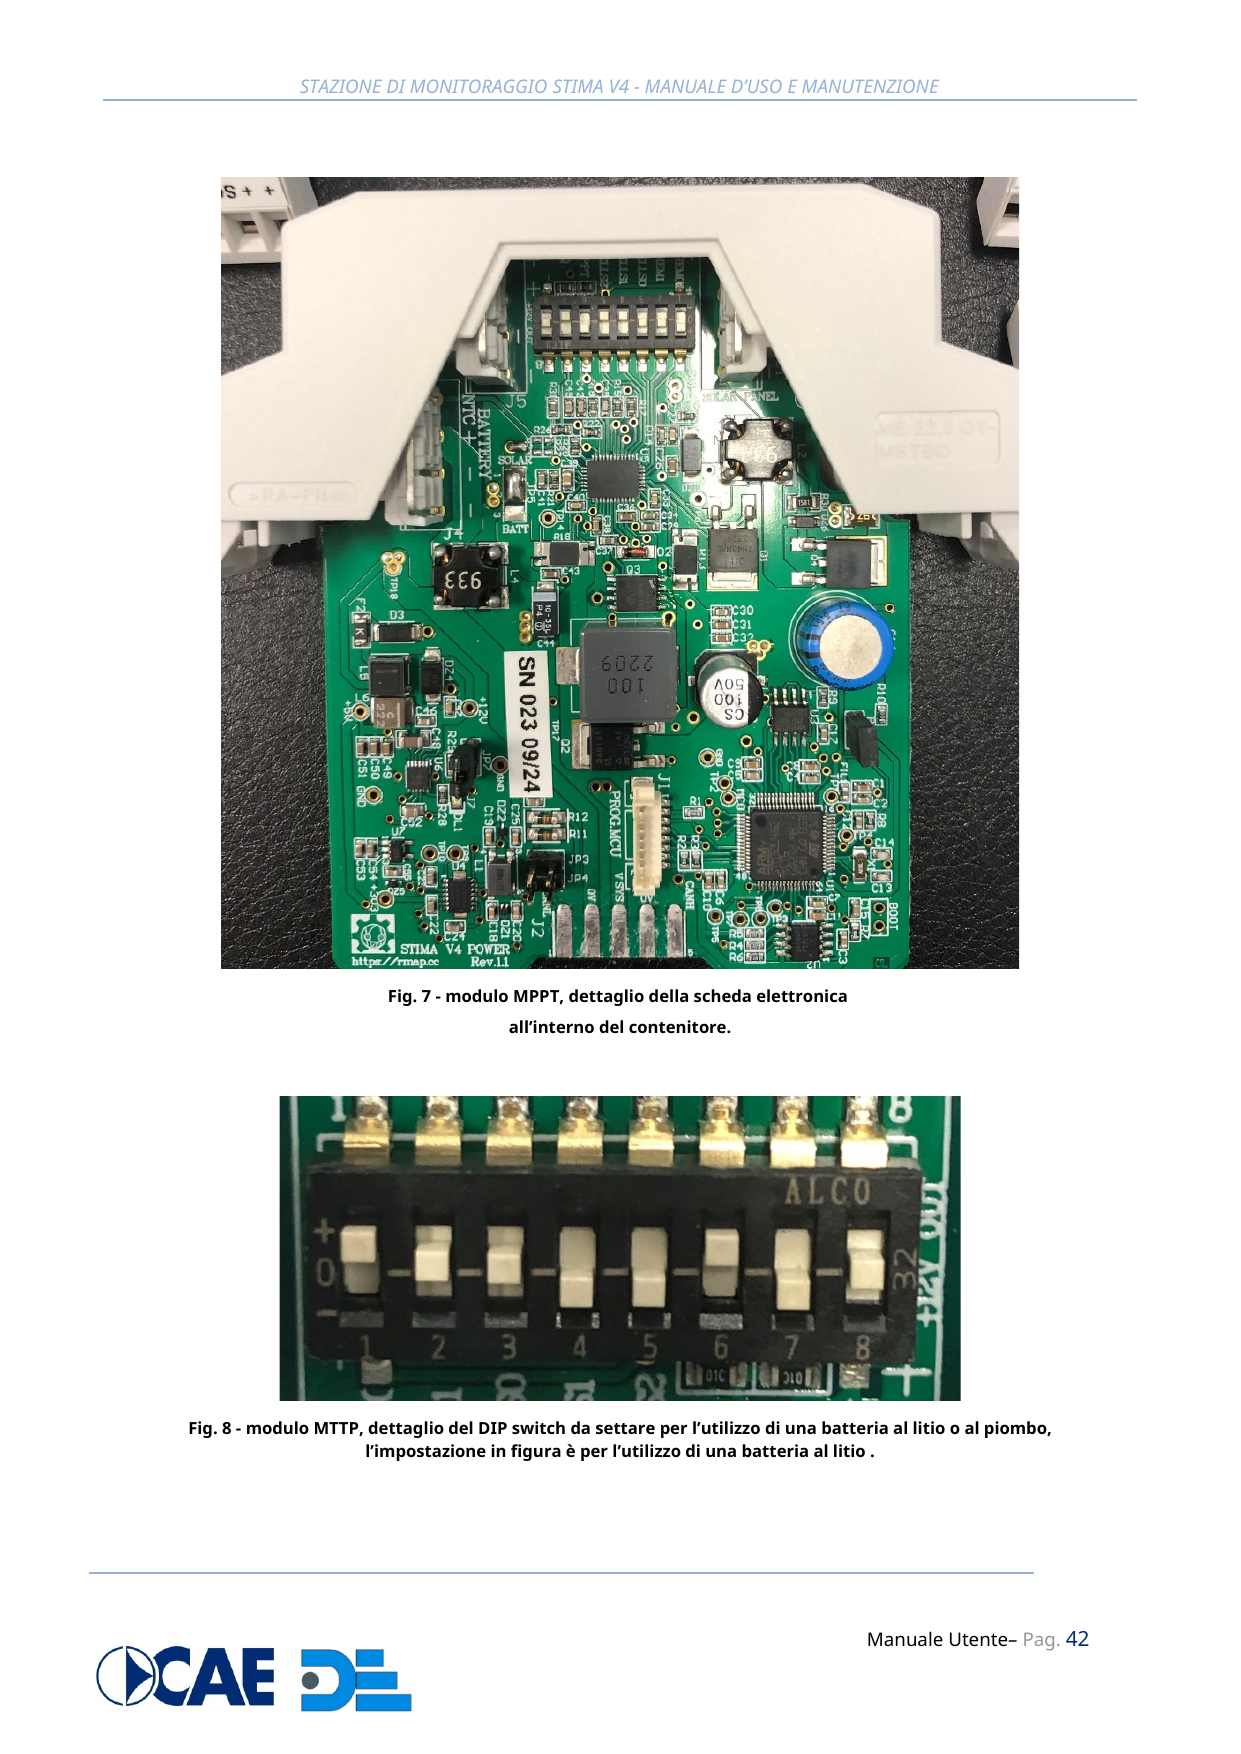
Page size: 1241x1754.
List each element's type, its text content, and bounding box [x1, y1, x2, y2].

text Fig. 7 - modulo MPPT, dettaglio della scheda elettronica [148, 985, 1092, 1008]
text Fig. 8 - modulo MTTP, dettaglio del DIP switch da settare per l’utilizzo di una batteria al litio o al piombo, l’impostazione in figura è per l’utilizzo di una batteria al litio . [148, 1417, 1092, 1462]
text all’interno del contenitore. [148, 1016, 1092, 1039]
